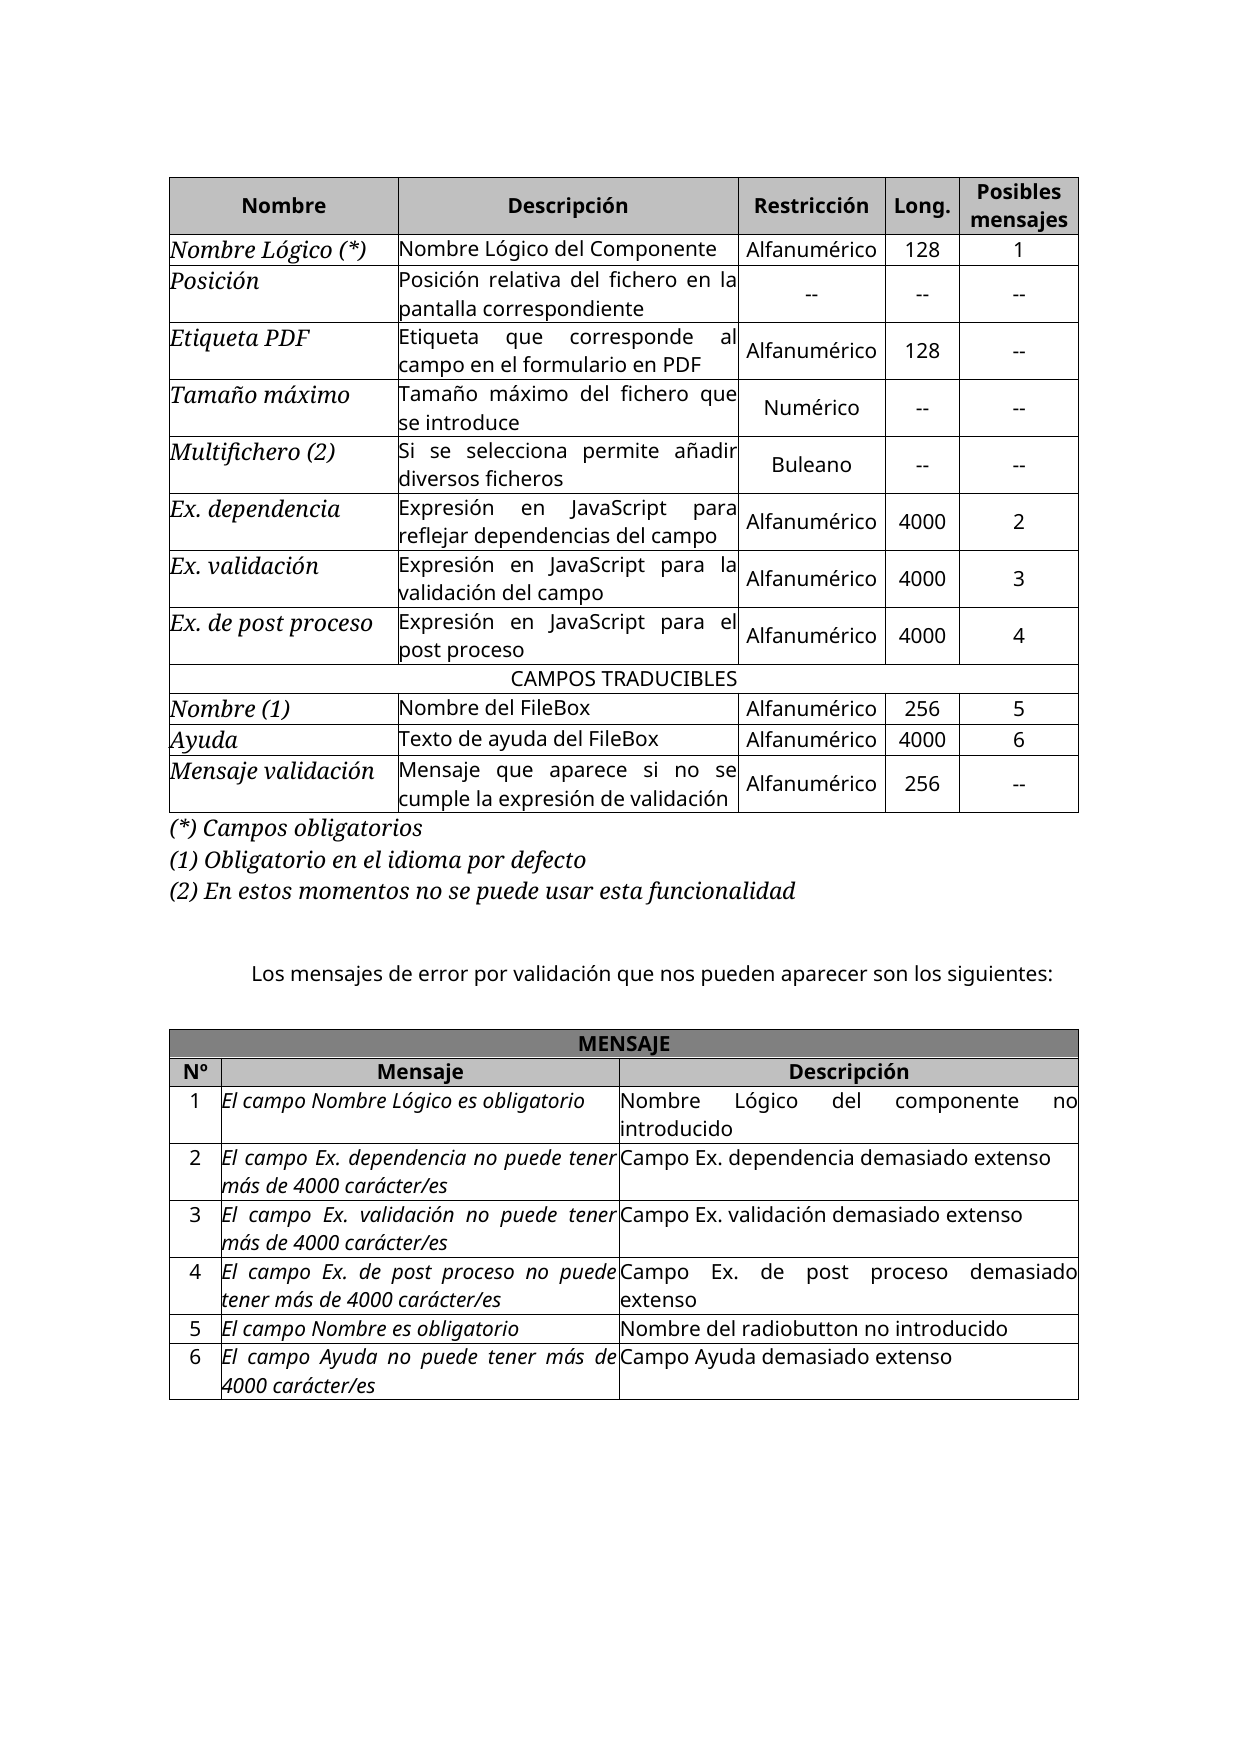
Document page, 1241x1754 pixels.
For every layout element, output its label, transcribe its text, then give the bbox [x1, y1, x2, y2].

table_cell 6 [170, 1344, 221, 1399]
table_cell 3 [170, 1201, 221, 1257]
table_cell Alfanumérico [739, 323, 885, 379]
table_cell Ex. dependencia [170, 494, 398, 550]
table_cell -- [886, 380, 959, 436]
table_cell Nombre Lógico del Componente [399, 235, 738, 265]
table_cell 128 [886, 235, 959, 265]
table_cell 2 [960, 494, 1078, 550]
table_cell Alfanumérico [739, 725, 885, 755]
table_cell Nombre (1) [170, 694, 398, 724]
table_cell Si se selecciona permite añadir diversos ficheros [399, 437, 738, 493]
table_cell 1 [170, 1087, 221, 1143]
table_cell Descripción [620, 1059, 1078, 1086]
table_cell Descripción [399, 178, 738, 234]
text Los mensajes de error por validación que nos pueden aparecer son los siguientes: [177, 959, 1063, 988]
table_cell 4000 [886, 551, 959, 607]
table_cell Mensaje que aparece si no se cumple la expresión de validación [399, 756, 738, 812]
table_cell Mensaje [222, 1059, 619, 1086]
table_cell -- [960, 437, 1078, 493]
table_cell Ex. validación [170, 551, 398, 607]
table_cell (2) En estos momentos no se puede usar esta funcionalidad [169, 875, 1078, 906]
table_cell 4 [960, 608, 1078, 664]
table_cell Campo Ayuda demasiado extenso [620, 1344, 1078, 1399]
table_cell Posición relativa del fichero en la pantalla correspondiente [399, 266, 738, 322]
table_cell -- [886, 266, 959, 322]
table_cell Tamaño máximo del fichero que se introduce [399, 380, 738, 436]
table_cell 128 [886, 323, 959, 379]
table_cell El campo Ex. de post proceso no puede tener más de 4000 carácter/es [222, 1258, 619, 1314]
table_cell Numérico [739, 380, 885, 436]
table_cell Alfanumérico [739, 756, 885, 812]
table_cell Tamaño máximo [170, 380, 398, 436]
table_cell -- [739, 266, 885, 322]
table_header MENSAJE [170, 1030, 1078, 1057]
table_cell Nombre Lógico (*) [170, 235, 398, 265]
table_cell Nombre [170, 178, 398, 234]
table_cell El campo Nombre Lógico es obligatorio [222, 1087, 619, 1143]
table_cell Buleano [739, 437, 885, 493]
table_cell Nombre Lógico del componente no introducido [620, 1087, 1078, 1143]
table_cell El campo Ex. dependencia no puede tener más de 4000 carácter/es [222, 1144, 619, 1200]
table_cell 4 [170, 1258, 221, 1314]
table_cell -- [960, 323, 1078, 379]
table_cell Mensaje validación [170, 756, 398, 812]
table_cell 5 [960, 694, 1078, 724]
table_cell El campo Ayuda no puede tener más de 4000 carácter/es [222, 1344, 619, 1399]
table_cell CAMPOS TRADUCIBLES [170, 665, 1078, 692]
table_cell Posición [170, 266, 398, 322]
table_cell Campo Ex. validación demasiado extenso [620, 1201, 1078, 1257]
table_cell El campo Nombre es obligatorio [222, 1315, 619, 1342]
table_cell 5 [170, 1315, 221, 1342]
table_cell 4000 [886, 608, 959, 664]
table_cell Long. [886, 178, 959, 234]
table_cell Alfanumérico [739, 551, 885, 607]
table_cell 3 [960, 551, 1078, 607]
table_cell -- [960, 380, 1078, 436]
table_cell Campo Ex. de post proceso demasiado extenso [620, 1258, 1078, 1314]
table_cell Alfanumérico [739, 494, 885, 550]
table_cell -- [960, 756, 1078, 812]
table_cell Alfanumérico [739, 235, 885, 265]
table_cell Campo Ex. dependencia demasiado extenso [620, 1144, 1078, 1200]
table_cell 6 [960, 725, 1078, 755]
table_cell Etiqueta PDF [170, 323, 398, 379]
table_cell 256 [886, 694, 959, 724]
table_cell (*) Campos obligatorios [169, 813, 1078, 843]
table_cell Alfanumérico [739, 608, 885, 664]
table_cell Posibles mensajes [960, 178, 1078, 234]
table_cell Expresión en JavaScript para reflejar dependencias del campo [399, 494, 738, 550]
table_cell -- [960, 266, 1078, 322]
table_cell Restricción [739, 178, 885, 234]
table_cell Ayuda [170, 725, 398, 755]
table_cell Etiqueta que corresponde al campo en el formulario en PDF [399, 323, 738, 379]
table_cell Nombre del FileBox [399, 694, 738, 724]
table_cell El campo Ex. validación no puede tener más de 4000 carácter/es [222, 1201, 619, 1257]
table_cell 1 [960, 235, 1078, 265]
table_cell 4000 [886, 725, 959, 755]
table_cell (1) Obligatorio en el idioma por defecto [169, 844, 1078, 875]
table_cell Nombre del radiobutton no introducido [620, 1315, 1078, 1342]
table_cell 2 [170, 1144, 221, 1200]
table_cell 4000 [886, 494, 959, 550]
table_cell Alfanumérico [739, 694, 885, 724]
table_cell Texto de ayuda del FileBox [399, 725, 738, 755]
table_cell Multifichero (2) [170, 437, 398, 493]
table_cell Ex. de post proceso [170, 608, 398, 664]
table_cell -- [886, 437, 959, 493]
table_cell 256 [886, 756, 959, 812]
table_cell Expresión en JavaScript para la validación del campo [399, 551, 738, 607]
table_cell Expresión en JavaScript para el post proceso [399, 608, 738, 664]
table_cell Nº [170, 1059, 221, 1086]
